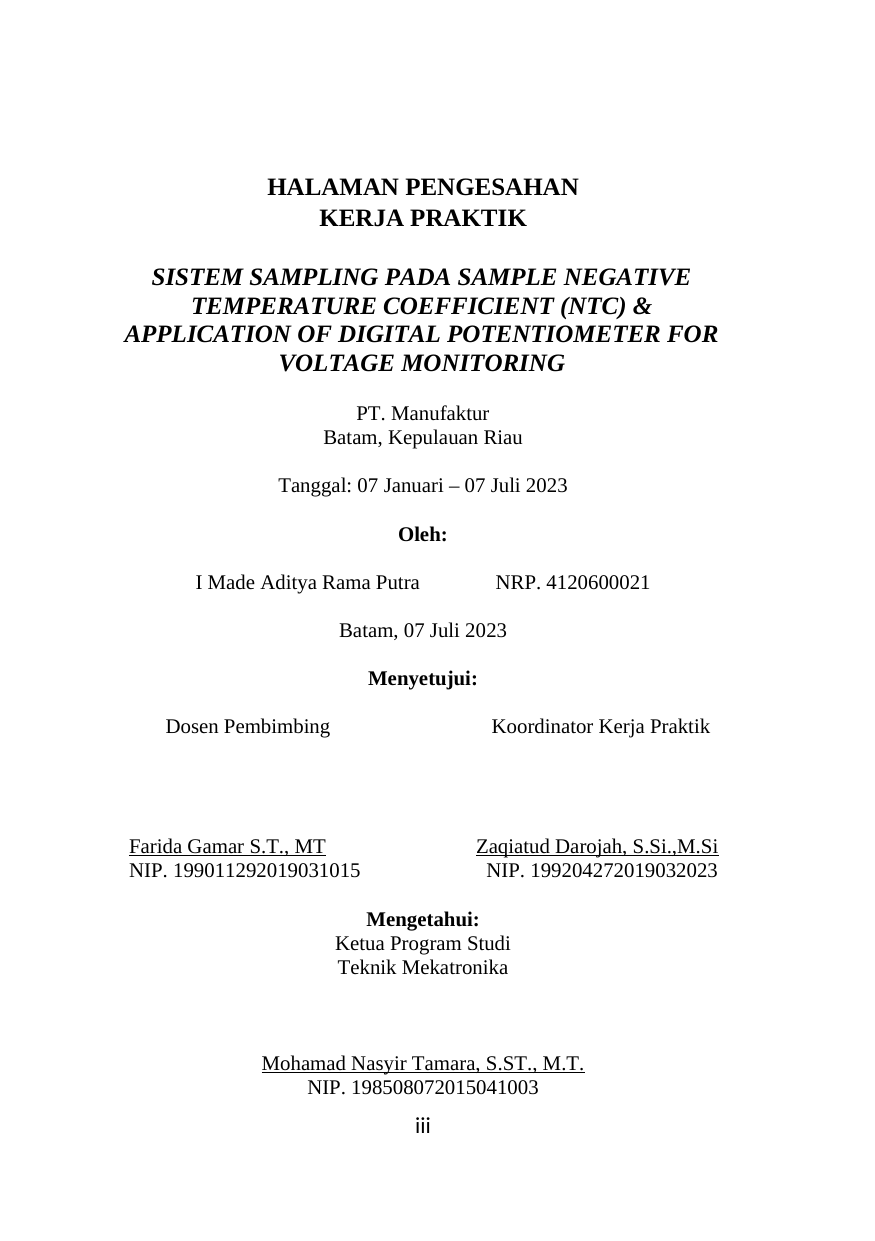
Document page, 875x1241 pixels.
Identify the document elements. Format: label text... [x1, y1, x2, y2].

text SISTEM SAMPLING PADA SAMPLE NEGATIVE TEMPERATURE COEFFICIENT (NTC) & APPLICATION OF DIGITAL POTENTIOMETER FOR VOLTAGE MONITORING [118, 262, 727, 377]
text Oleh: [118, 521, 727, 546]
text Mengetahui: [118, 906, 727, 931]
text Tanggal: 07 Januari – 07 Juli 2023 [118, 473, 727, 497]
text Menyetujui: [118, 666, 727, 690]
text Dosen Pembimbing Koordinator Kerja Praktik [118, 714, 727, 738]
text I Made Aditya Rama Putra NRP. 4120600021 [118, 569, 727, 594]
text NIP. 199011292019031015 NIP. 199204272019032023 [118, 858, 727, 882]
text PT. Manufaktur [118, 401, 727, 425]
text Batam, Kepulauan Riau [118, 425, 727, 449]
subtitle HALAMAN PENGESAHAN KERJA PRAKTIK [118, 172, 727, 232]
text Ketua Program Studi [118, 931, 727, 954]
text Teknik Mekatronika [118, 954, 727, 979]
text Farida Gamar S.T., MT Zaqiatud Darojah, S.Si.,M.Si [118, 834, 727, 858]
text Batam, 07 Juli 2023 [118, 618, 727, 642]
text Mohamad Nasyir Tamara, S.ST., M.T. [118, 1051, 727, 1075]
text NIP. 198508072015041003 [118, 1075, 727, 1099]
